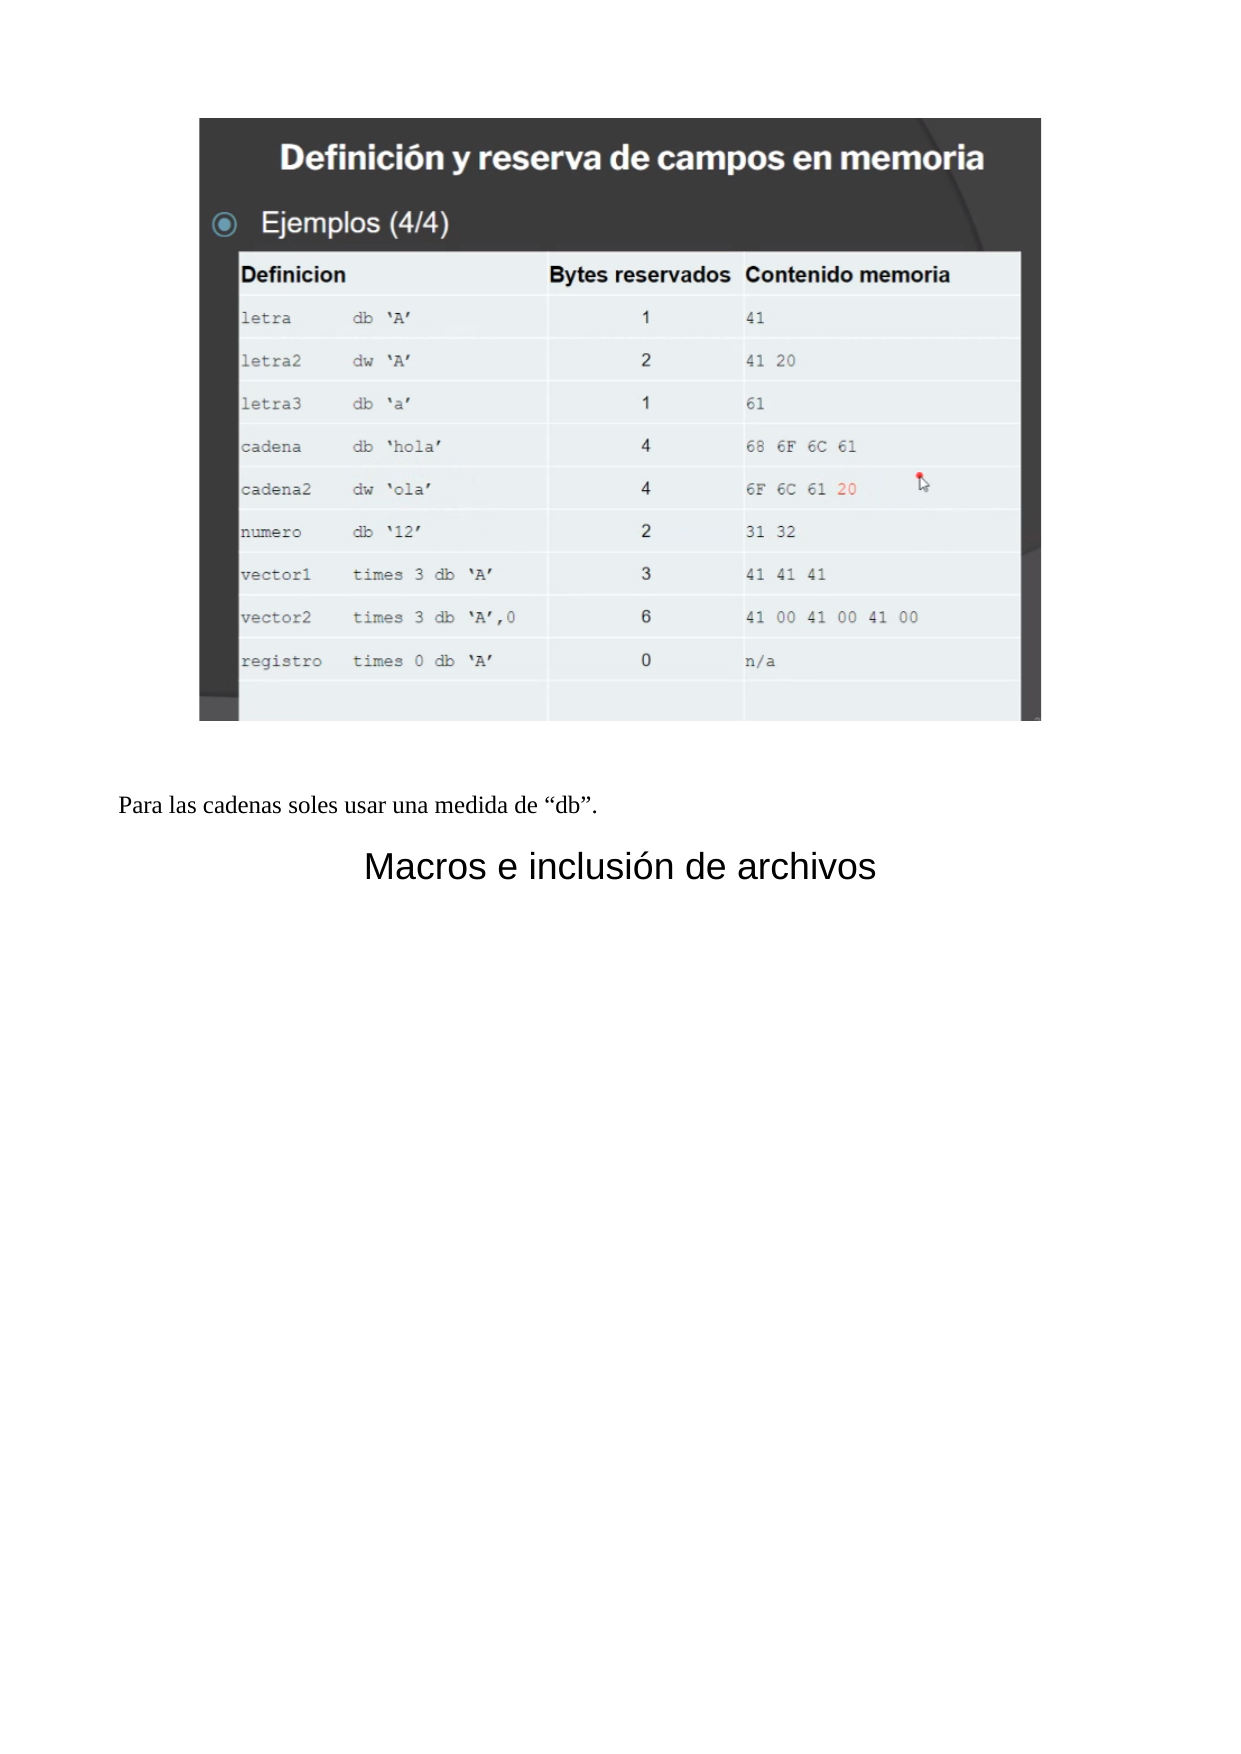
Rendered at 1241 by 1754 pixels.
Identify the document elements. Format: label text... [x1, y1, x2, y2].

text Para las cadenas soles usar una medida de “db”. [118, 118, 1122, 819]
subtitle Macros e inclusión de archivos [118, 844, 1122, 888]
picture [199, 118, 1042, 721]
